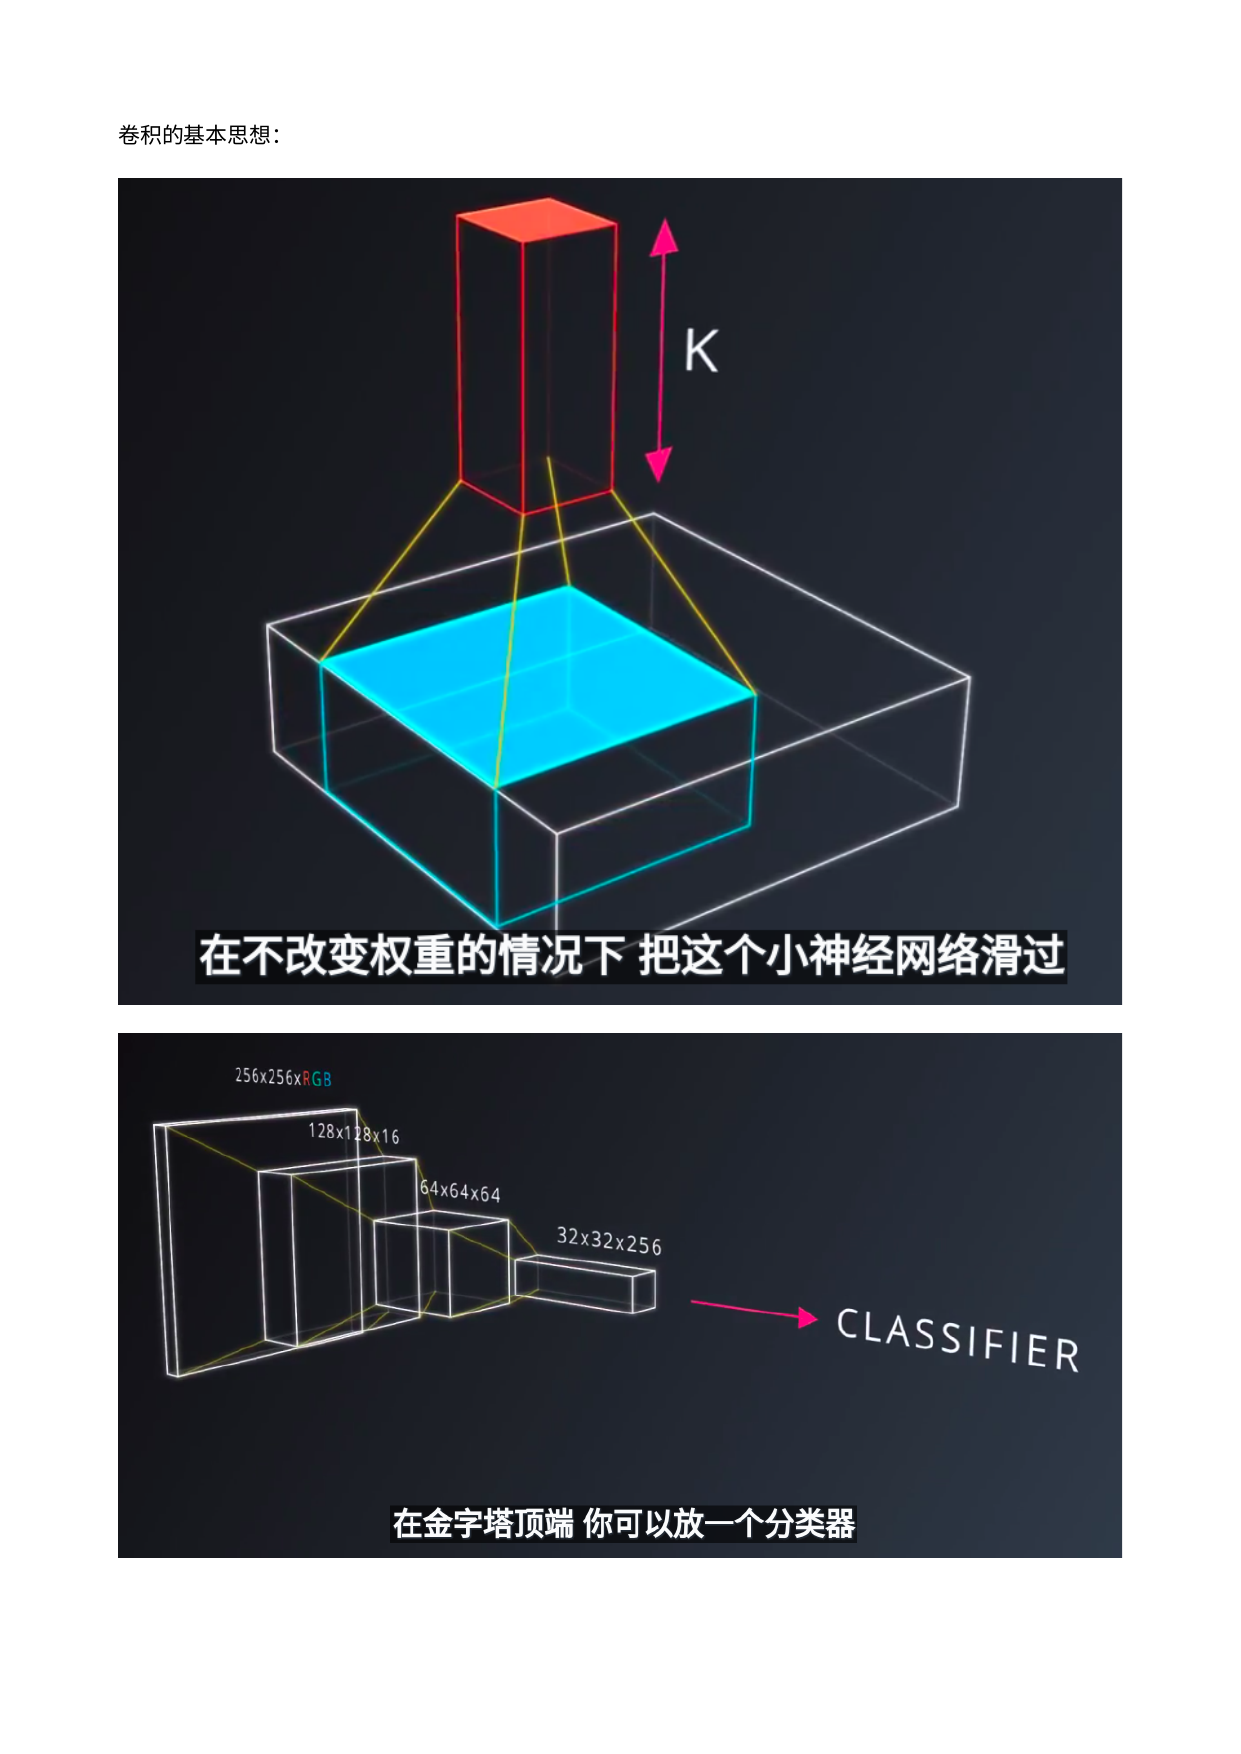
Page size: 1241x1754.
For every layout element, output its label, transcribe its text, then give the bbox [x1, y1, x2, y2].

picture [118, 1033, 1123, 1558]
picture [118, 178, 1123, 1005]
text 卷积的基本思想： [118, 118, 1122, 150]
